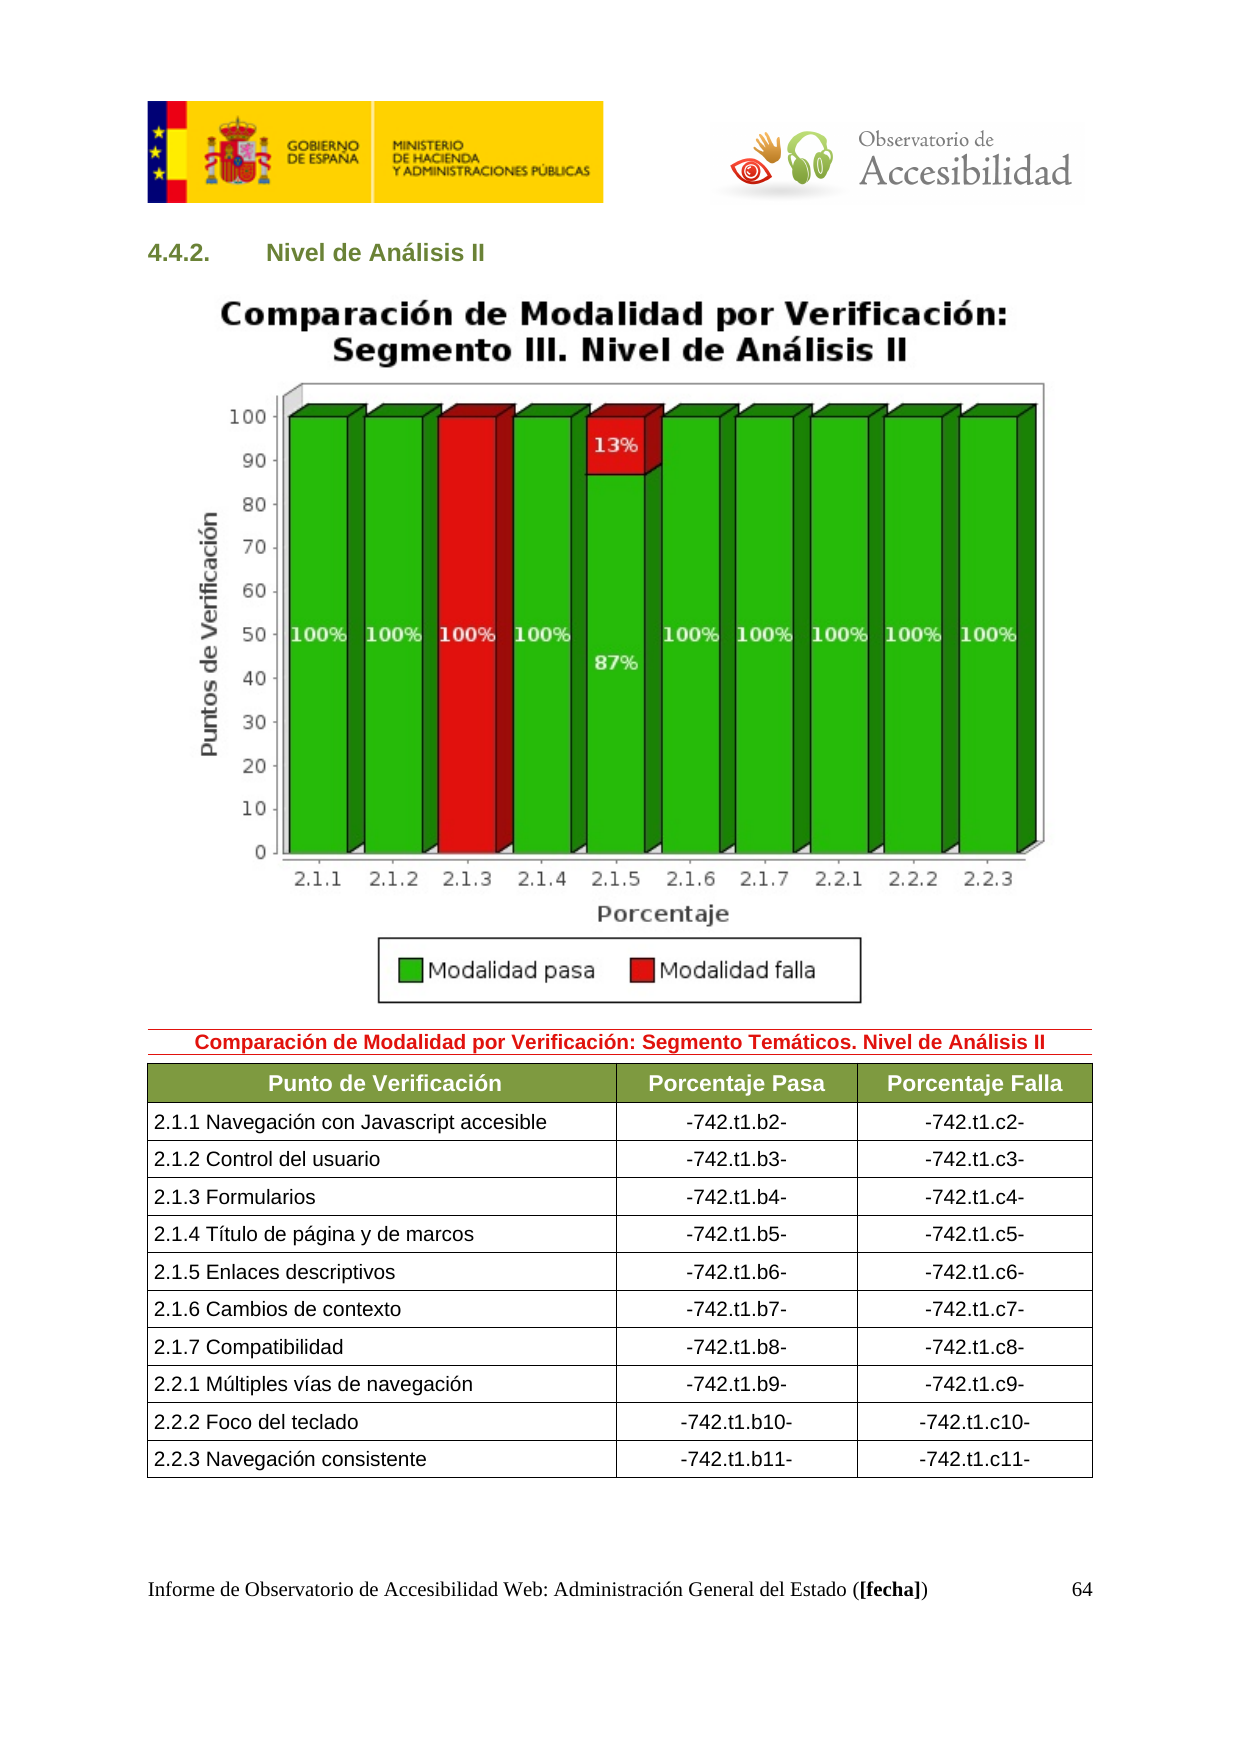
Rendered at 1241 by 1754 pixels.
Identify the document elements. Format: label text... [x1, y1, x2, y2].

table_cell 2.1.6 Cambios de contexto [148, 1291, 616, 1327]
table_header Porcentaje Falla [858, 1064, 1092, 1102]
table_cell -742.t1.c10- [858, 1403, 1092, 1440]
table_cell 2.1.2 Control del usuario [148, 1141, 616, 1177]
table_cell -742.t1.b3- [617, 1141, 857, 1177]
table_header Punto de Verificación [148, 1064, 616, 1102]
picture [147, 101, 604, 203]
picture [178, 294, 1062, 1005]
table_cell 2.1.5 Enlaces descriptivos [148, 1253, 616, 1290]
table_cell -742.t1.b11- [617, 1441, 857, 1477]
picture [710, 122, 1086, 205]
table_cell -742.t1.b2- [617, 1103, 857, 1140]
table_cell 2.2.3 Navegación consistente [148, 1441, 616, 1477]
table_cell -742.t1.c9- [858, 1366, 1092, 1402]
table_cell -742.t1.b6- [617, 1253, 857, 1290]
table_cell -742.t1.c11- [858, 1441, 1092, 1477]
table_cell -742.t1.c6- [858, 1253, 1092, 1290]
table_cell -742.t1.b4- [617, 1178, 857, 1215]
table_cell 2.2.2 Foco del teclado [148, 1403, 616, 1440]
table_cell -742.t1.b10- [617, 1403, 857, 1440]
table_cell 2.1.4 Título de página y de marcos [148, 1216, 616, 1252]
table_cell -742.t1.c3- [858, 1141, 1092, 1177]
list Nivel de Análisis II [148, 238, 1092, 267]
table_header Porcentaje Pasa [617, 1064, 857, 1102]
table_cell -742.t1.b8- [617, 1328, 857, 1365]
table_cell 2.2.1 Múltiples vías de navegación [148, 1366, 616, 1402]
table_cell -742.t1.c5- [858, 1216, 1092, 1252]
table_cell -742.t1.c7- [858, 1291, 1092, 1327]
text Comparación de Modalidad por Verificación: Segmento Temáticos. Nivel de Análisis II [148, 1030, 1092, 1054]
table_cell -742.t1.c2- [858, 1103, 1092, 1140]
table_cell -742.t1.c8- [858, 1328, 1092, 1365]
table_cell 2.1.3 Formularios [148, 1178, 616, 1215]
table_cell -742.t1.b9- [617, 1366, 857, 1402]
table_cell -742.t1.b7- [617, 1291, 857, 1327]
table_cell -742.t1.b5- [617, 1216, 857, 1252]
table_cell -742.t1.c4- [858, 1178, 1092, 1215]
table_cell 2.1.1 Navegación con Javascript accesible [148, 1103, 616, 1140]
table_cell 2.1.7 Compatibilidad [148, 1328, 616, 1365]
